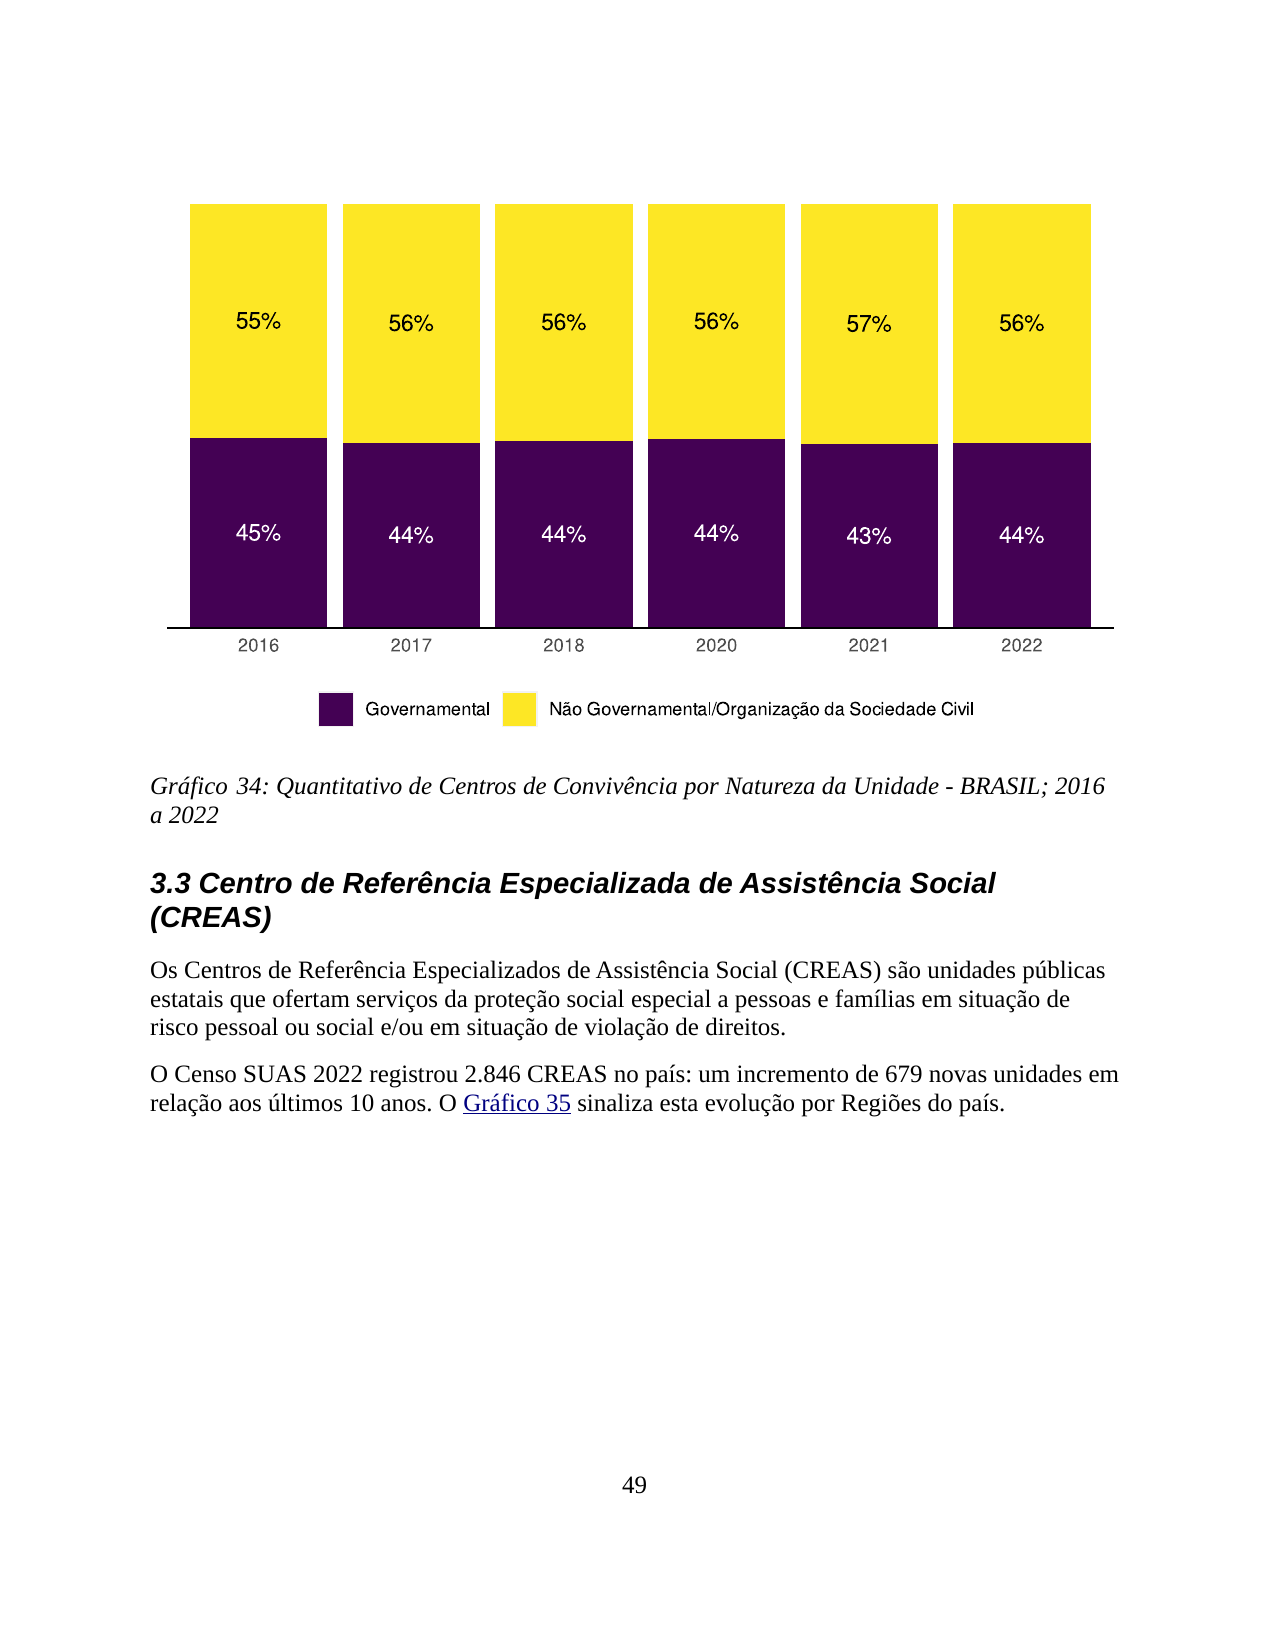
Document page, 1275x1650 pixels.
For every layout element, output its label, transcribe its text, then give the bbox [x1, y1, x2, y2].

table_header Gráfico 34: Quantitativo de Centros de Convivência por Natureza da Unidade - BRASIL; 2016 a 2022 [150, 751, 1125, 841]
text O Censo SUAS 2022 registrou 2.846 CREAS no país: um incremento de 679 novas unidades em relação aos últimos 10 anos. O Gráfico 35 sinaliza esta evolução por Regiões do país. [150, 1059, 1125, 1117]
subtitle 3.3 Centro de Referência Especializada de Assistência Social (CREAS) [150, 866, 1125, 933]
text Os Centros de Referência Especializados de Assistência Social (CREAS) são unidades públicas estatais que ofertam serviços da proteção social especial a pessoas e famílias em situação de risco pessoal ou social e/ou em situação de violação de direitos. [150, 955, 1125, 1041]
